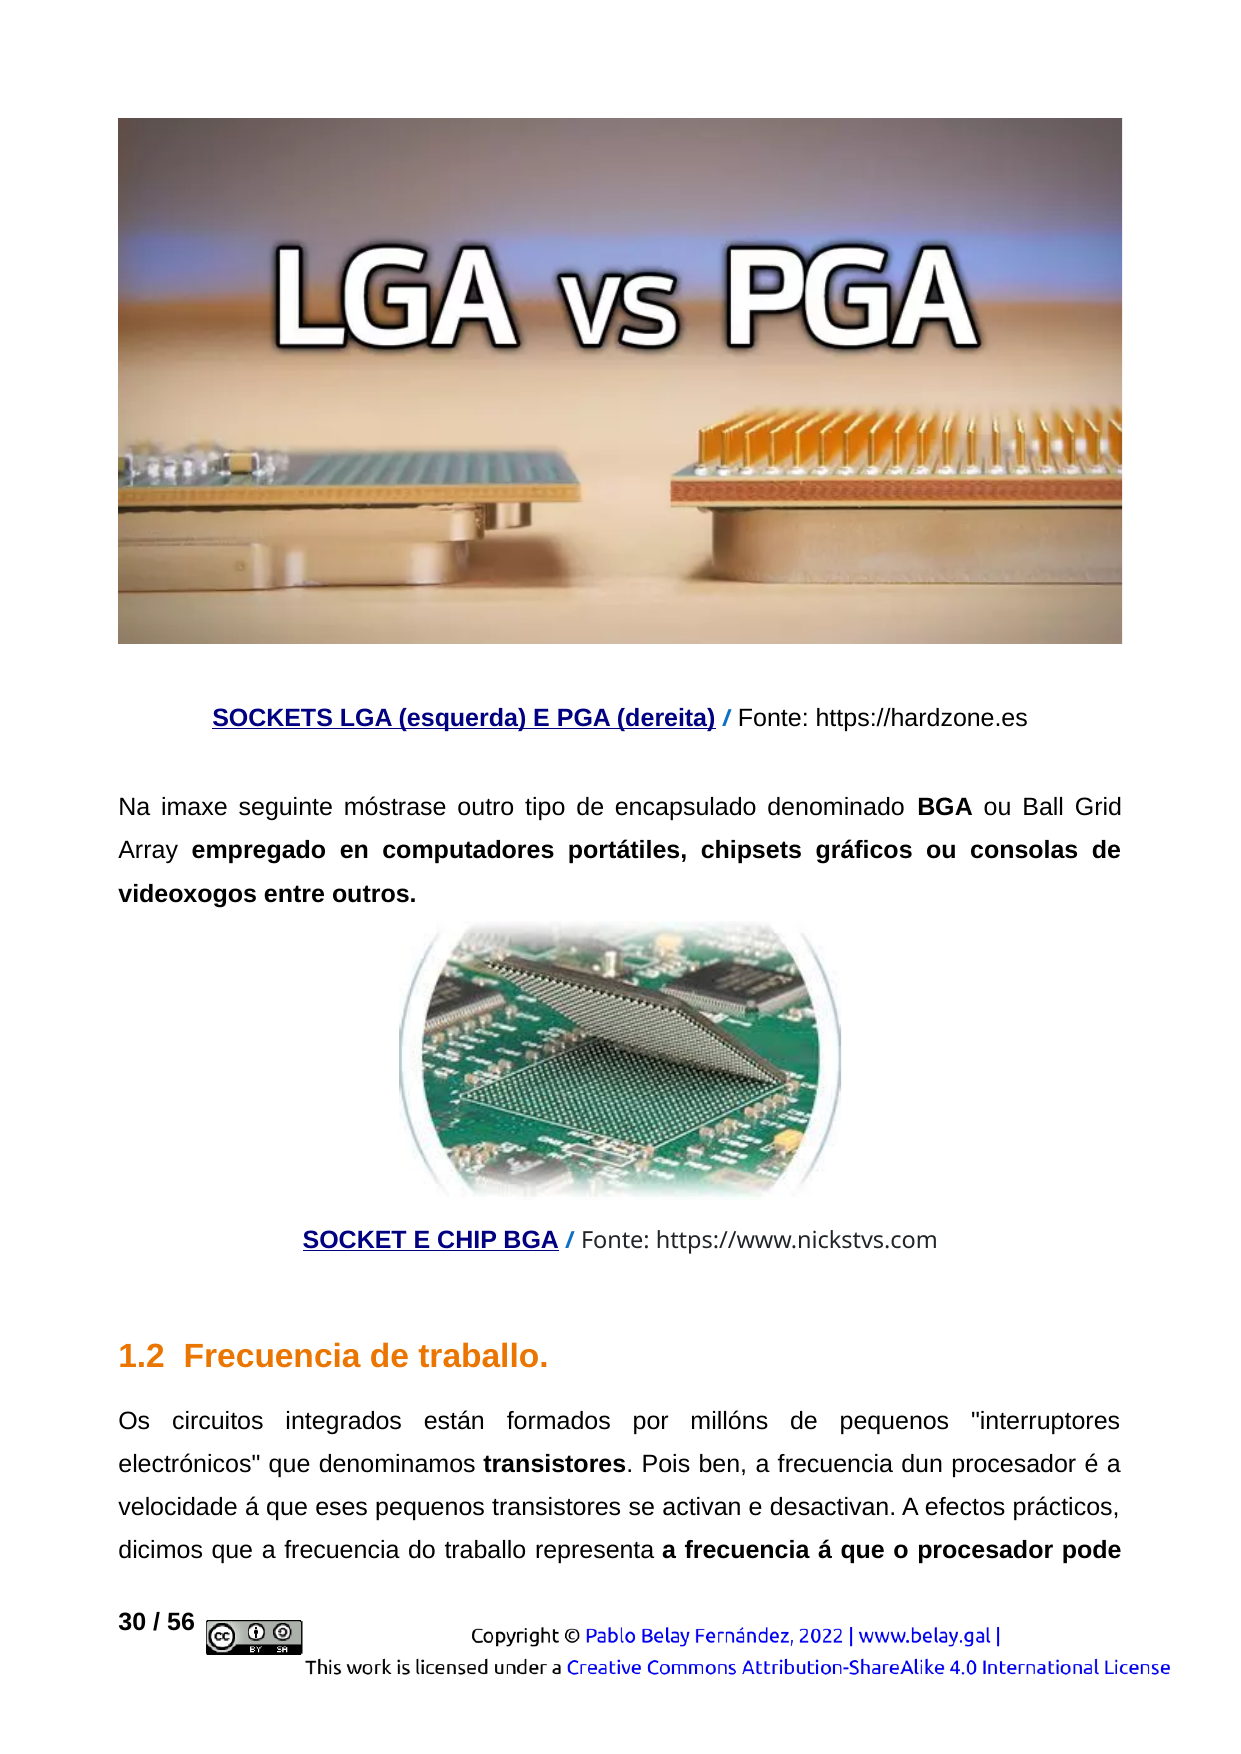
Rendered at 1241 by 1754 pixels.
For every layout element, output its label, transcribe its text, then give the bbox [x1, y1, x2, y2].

picture [200, 1604, 1205, 1690]
text Os circuitos integrados están formados por millóns de pequenos "interruptores electrónicos" que denominamos transistores. Pois ben, a frecuencia dun procesador é a velocidade á que eses pequenos transistores se activan e desactivan. A efectos prácticos, dicimos que a frecuencia do traballo representa a frecuencia á que o procesador pode [118, 1406, 1122, 1564]
text SOCKETS LGA (esquerda) E PGA (dereita) / Fonte: https://hardzone.es [118, 701, 1122, 733]
text Na imaxe seguinte móstrase outro tipo de encapsulado denominado BGA ou Ball Grid Array empregado en computadores portátiles, chipsets gráficos ou consolas de videoxogos entre outros. [118, 792, 1122, 907]
picture [118, 118, 1123, 644]
picture [399, 921, 842, 1200]
text SOCKET E CHIP BGA / Fonte: https://www.nickstvs.com [118, 1224, 1122, 1256]
subtitle 1.2 Frecuencia de traballo. [118, 1336, 1122, 1374]
